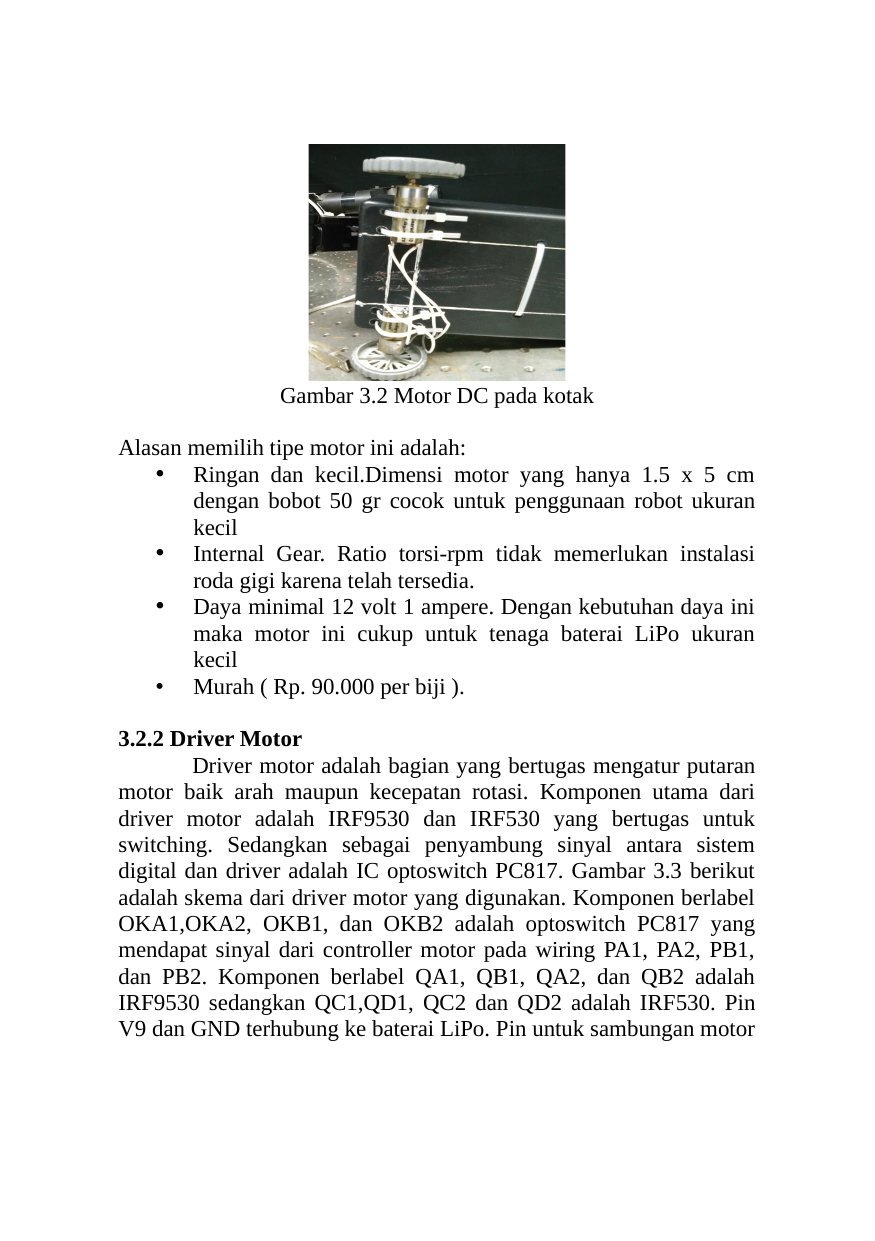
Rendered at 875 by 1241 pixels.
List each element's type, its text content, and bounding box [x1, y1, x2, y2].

text Alasan memilih tipe motor ini adalah: [118, 434, 756, 461]
list Ringan dan kecil.Dimensi motor yang hanya 1.5 x 5 cm dengan bobot 50 gr cocok untuk penggunaan robot ukuran kecil [156, 461, 756, 540]
text Driver motor adalah bagian yang bertugas mengatur putaran motor baik arah maupun kecepatan rotasi. Komponen utama dari driver motor adalah IRF9530 dan IRF530 yang bertugas untuk switching. Sedangkan sebagai penyambung sinyal antara sistem digital dan driver adalah IC optoswitch PC817. Gambar 3.3 berikut adalah skema dari driver motor yang digunakan. Komponen berlabel OKA1,OKA2, OKB1, dan OKB2 adalah optoswitch PC817 yang mendapat sinyal dari controller motor pada wiring PA1, PA2, PB1, dan PB2. Komponen berlabel QA1, QB1, QA2, dan QB2 adalah IRF9530 sedangkan QC1,QD1, QC2 dan QD2 adalah IRF530. Pin V9 dan GND terhubung ke baterai LiPo. Pin untuk sambungan motor [118, 752, 756, 1042]
list Internal Gear. Ratio torsi-rpm tidak memerlukan instalasi roda gigi karena telah tersedia. [156, 540, 756, 593]
picture [308, 144, 566, 381]
text 3.2.2 Driver Motor [118, 726, 756, 752]
text Gambar 3.2 Motor DC pada kotak [118, 382, 756, 408]
list Murah ( Rp. 90.000 per biji ). [156, 673, 756, 699]
list Daya minimal 12 volt 1 ampere. Dengan kebutuhan daya ini maka motor ini cukup untuk tenaga baterai LiPo ukuran kecil [156, 593, 756, 673]
